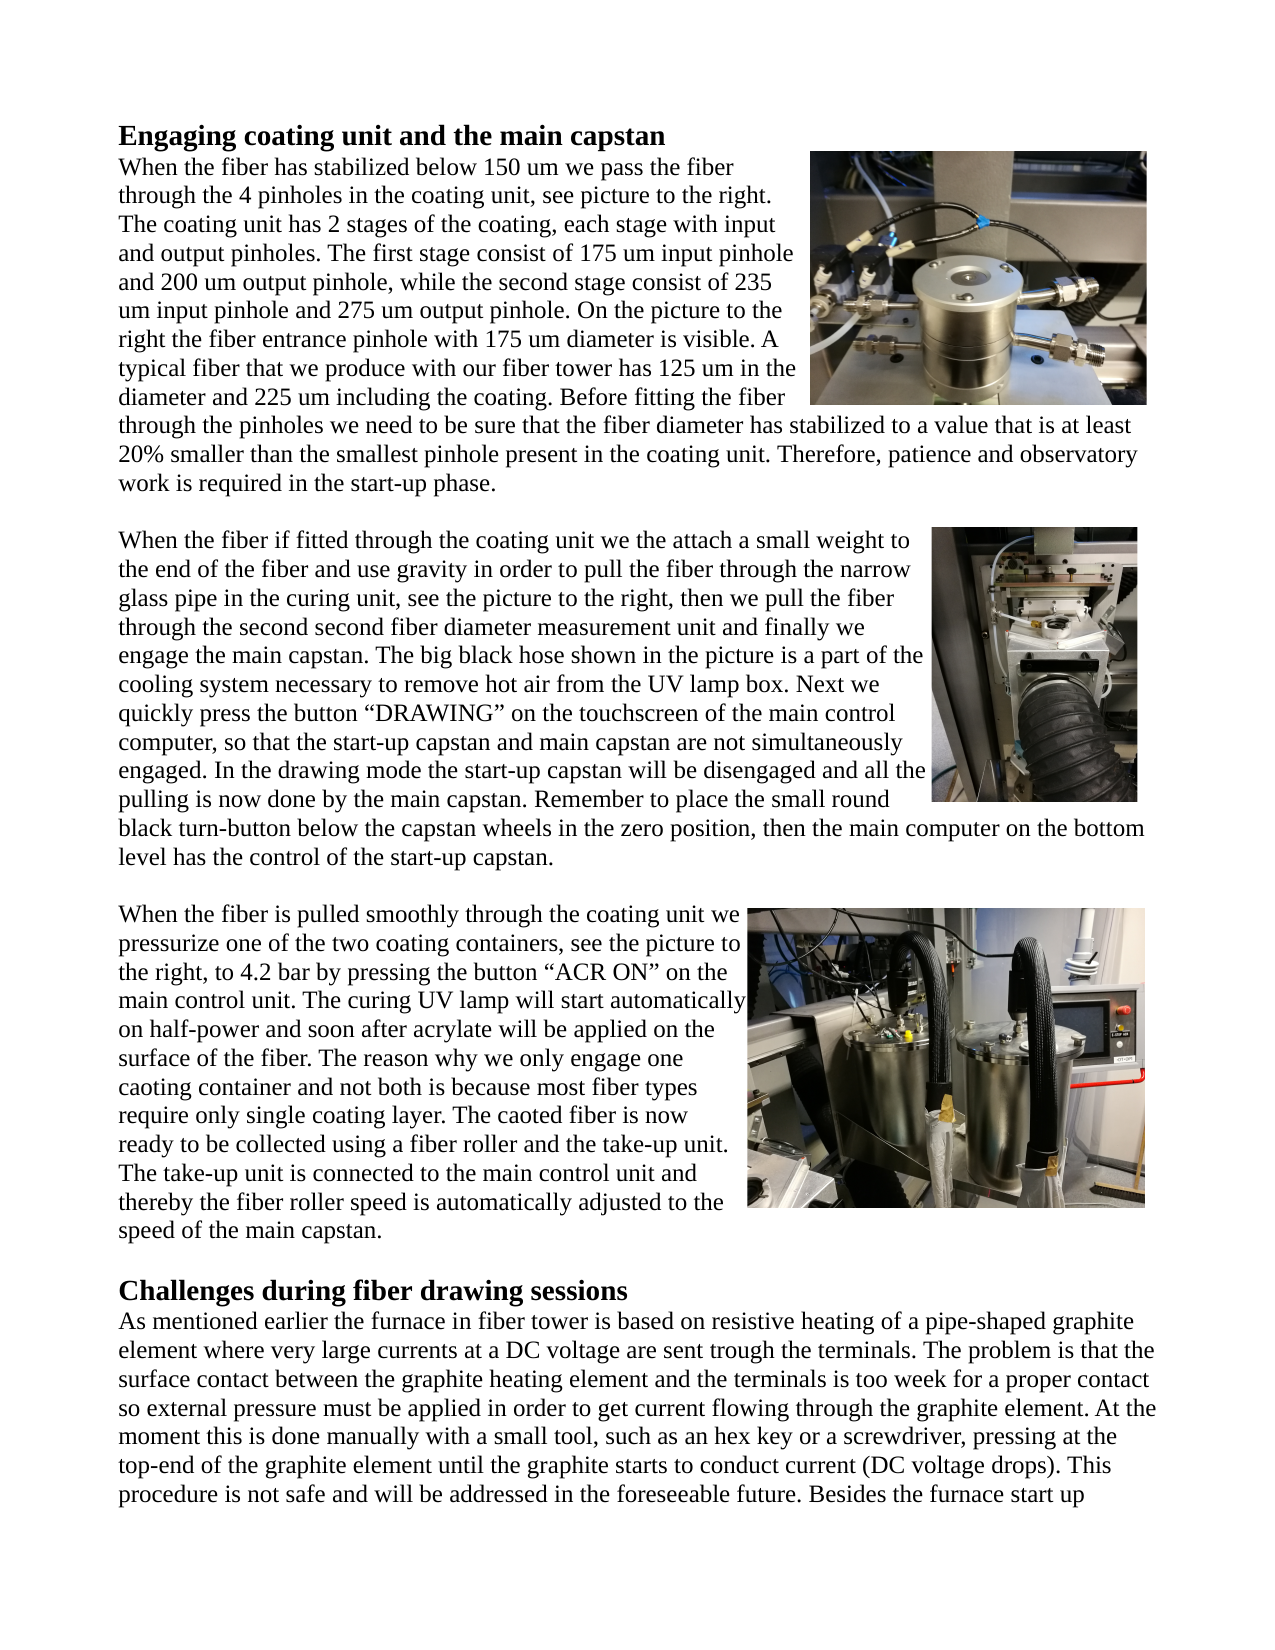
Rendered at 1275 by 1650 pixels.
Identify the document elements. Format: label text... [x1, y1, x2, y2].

text When the fiber has stabilized below 150 um we pass the fiber through the 4 pinholes in the coating unit, see picture to the right. The coating unit has 2 stages of the coating, each stage with input and output pinholes. The first stage consist of 175 um input pinhole and 200 um output pinhole, while the second stage consist of 235 um input pinhole and 275 um output pinhole. On the picture to the right the fiber entrance pinhole with 175 um diameter is visible. A typical fiber that we produce with our fiber tower has 125 um in the diameter and 225 um including the coating. Before fitting the fiber through the pinholes we need to be sure that the fiber diameter has stabilized to a value that is at least 20% smaller than the smallest pinhole present in the coating unit. Therefore, patience and observatory work is required in the start-up phase. [118, 152, 1157, 497]
text When the fiber if fitted through the coating unit we the attach a small weight to the end of the fiber and use gravity in order to pull the fiber through the narrow glass pipe in the curing unit, see the picture to the right, then we pull the fiber through the second second fiber diameter measurement unit and finally we engage the main capstan. The big black hose shown in the picture is a part of the cooling system necessary to remove hot air from the UV lamp box. Next we quickly press the button “DRAWING” on the touchscreen of the main control computer, so that the start-up capstan and main capstan are not simultaneously engaged. In the drawing mode the start-up capstan will be disengaged and all the pulling is now done by the main capstan. Remember to place the small round black turn-button below the capstan wheels in the zero position, then the main computer on the bottom level has the control of the start-up capstan. [118, 525, 1157, 870]
picture [747, 908, 1145, 1208]
text Challenges during fiber drawing sessions [118, 1273, 1157, 1306]
picture [810, 151, 1147, 405]
text As mentioned earlier the furnace in fiber tower is based on resistive heating of a pipe-shaped graphite element where very large currents at a DC voltage are sent trough the terminals. The problem is that the surface contact between the graphite heating element and the terminals is too week for a proper contact so external pressure must be applied in order to get current flowing through the graphite element. At the moment this is done manually with a small tool, such as an hex key or a screwdriver, pressing at the top-end of the graphite element until the graphite starts to conduct current (DC voltage drops). This procedure is not safe and will be addressed in the foreseeable future. Besides the furnace start up [118, 1306, 1157, 1508]
picture [931, 527, 1138, 802]
text When the fiber is pulled smoothly through the coating unit we pressurize one of the two coating containers, see the picture to the right, to 4.2 bar by pressing the button “ACR ON” on the main control unit. The curing UV lamp will start automatically on half-power and soon after acrylate will be applied on the surface of the fiber. The reason why we only engage one caoting container and not both is because most fiber types require only single coating layer. The caoted fiber is now ready to be collected using a fiber roller and the take-up unit. The take-up unit is connected to the main control unit and thereby the fiber roller speed is automatically adjusted to the speed of the main capstan. [118, 899, 1157, 1244]
text Engaging coating unit and the main capstan [118, 118, 1157, 152]
